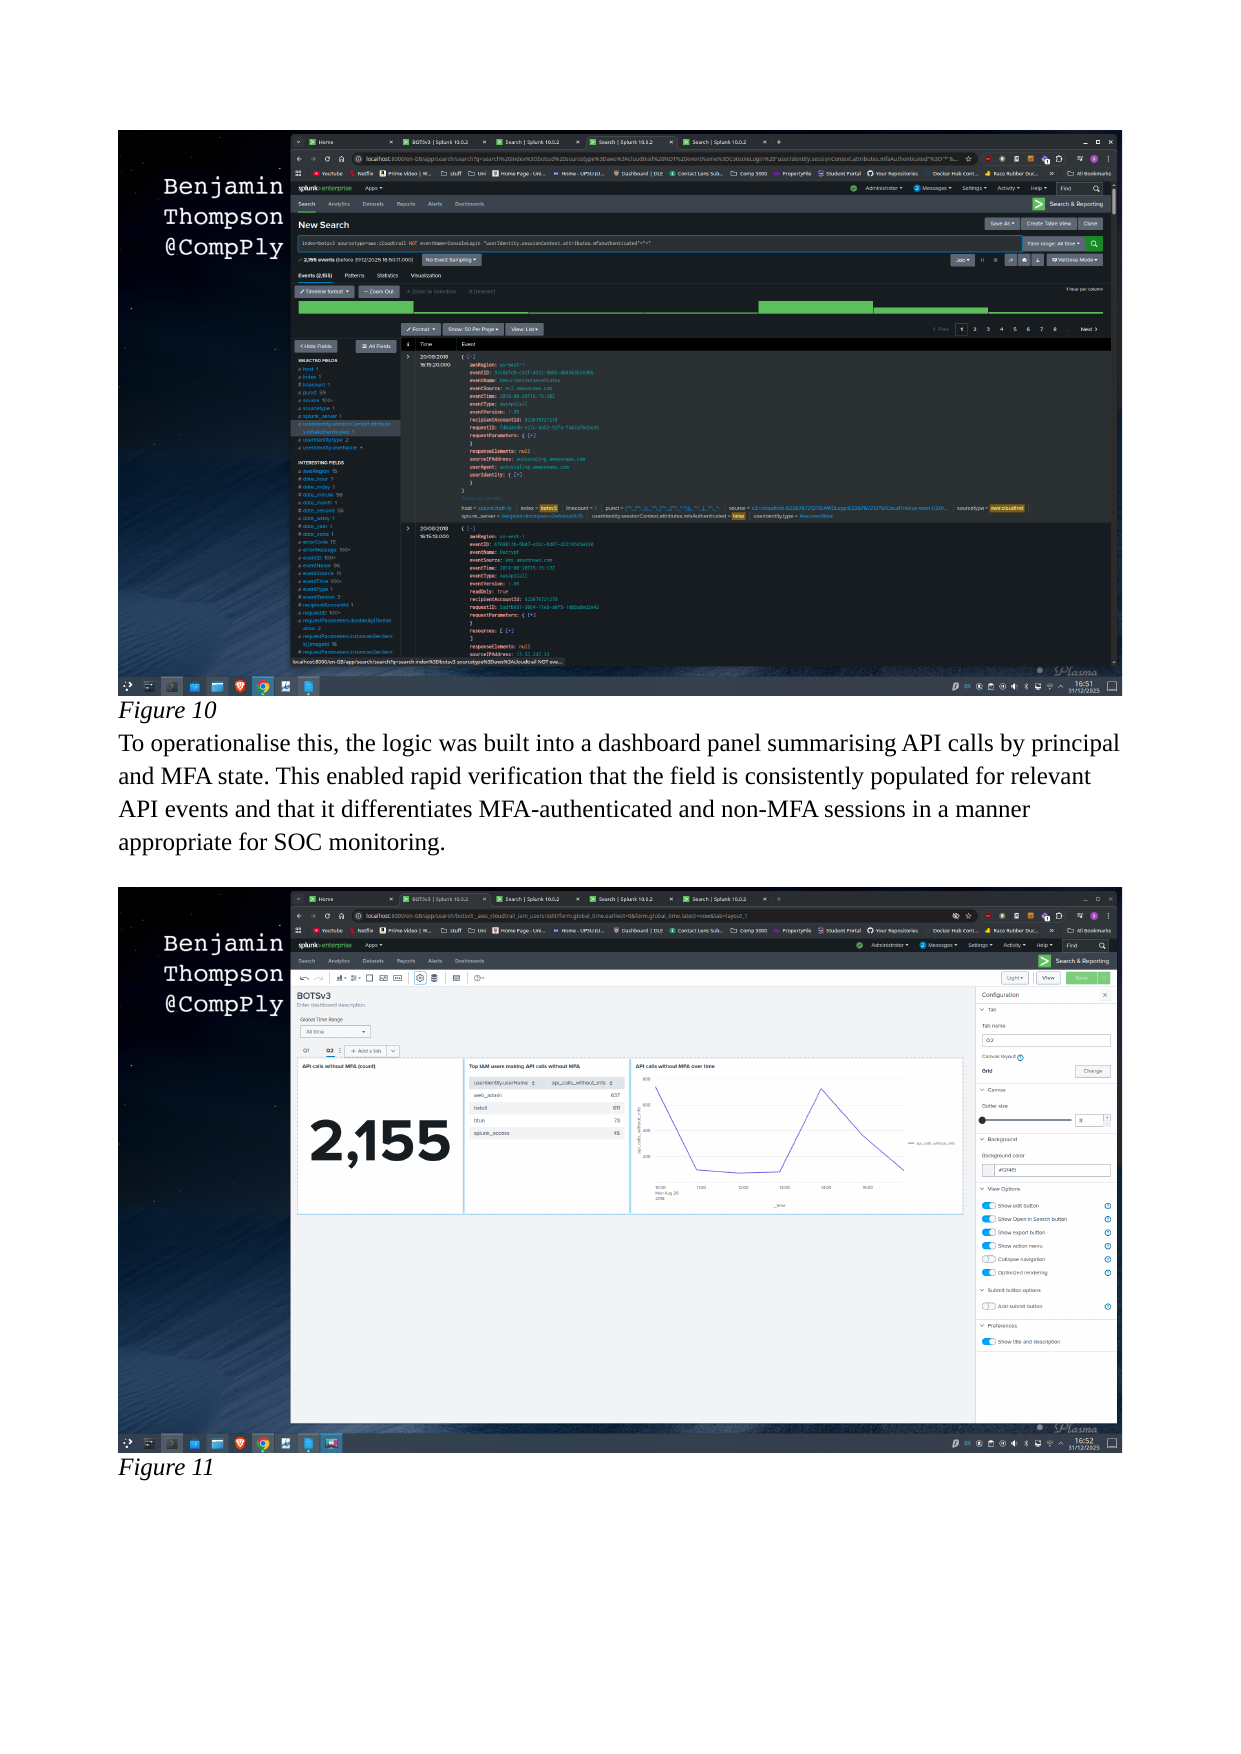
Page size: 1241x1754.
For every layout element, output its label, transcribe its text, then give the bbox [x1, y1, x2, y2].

picture [118, 887, 1123, 1453]
text Figure 11 [118, 1453, 1122, 1481]
text [118, 118, 1122, 130]
text Figure 10 [118, 696, 1122, 724]
picture [118, 130, 1123, 696]
text To operationalise this, the logic was built into a dashboard panel summarising API calls by principal and MFA state. This enabled rapid verification that the field is consistently populated for relevant API events and that it differentiates MFA-authenticated and non-MFA sessions in a manner appropriate for SOC monitoring. [118, 724, 1122, 856]
